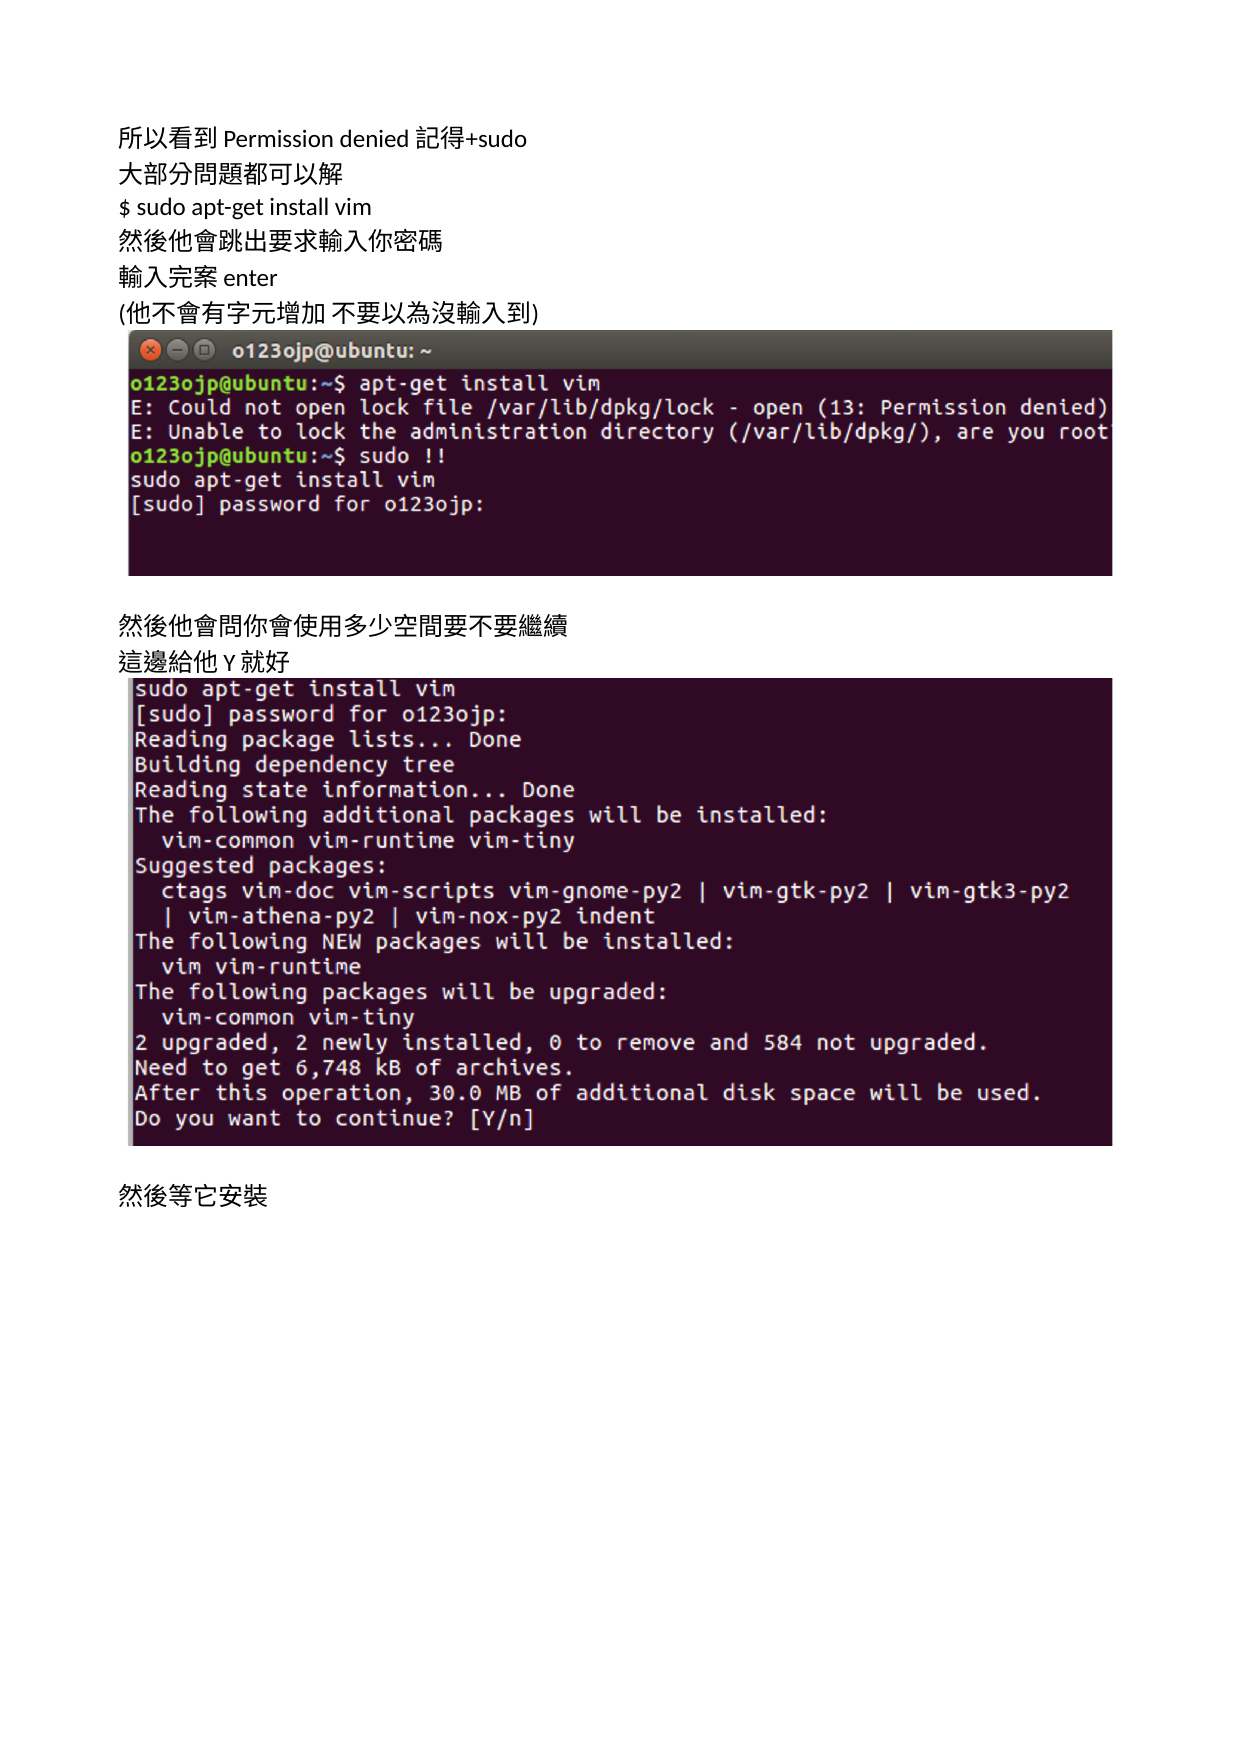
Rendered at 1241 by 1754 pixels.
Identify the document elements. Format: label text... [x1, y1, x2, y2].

picture [127, 678, 1113, 1146]
picture [127, 330, 1113, 576]
text 然後他會跳出要求輸入你密碼 [118, 221, 1122, 257]
text 大部分問題都可以解 [118, 154, 1122, 191]
text 輸入完案enter [118, 257, 1122, 294]
text (他不會有字元增加 不要以為沒輸入到) [118, 294, 1122, 330]
text 然後等它安裝 [118, 1176, 1122, 1212]
text 這邊給他Y就好 [118, 642, 1122, 678]
text 然後他會問你會使用多少空間要不要繼續 [118, 606, 1122, 642]
text 所以看到Permission denied 記得+sudo [118, 118, 1122, 154]
text $ sudo apt-get install vim [118, 191, 1122, 221]
